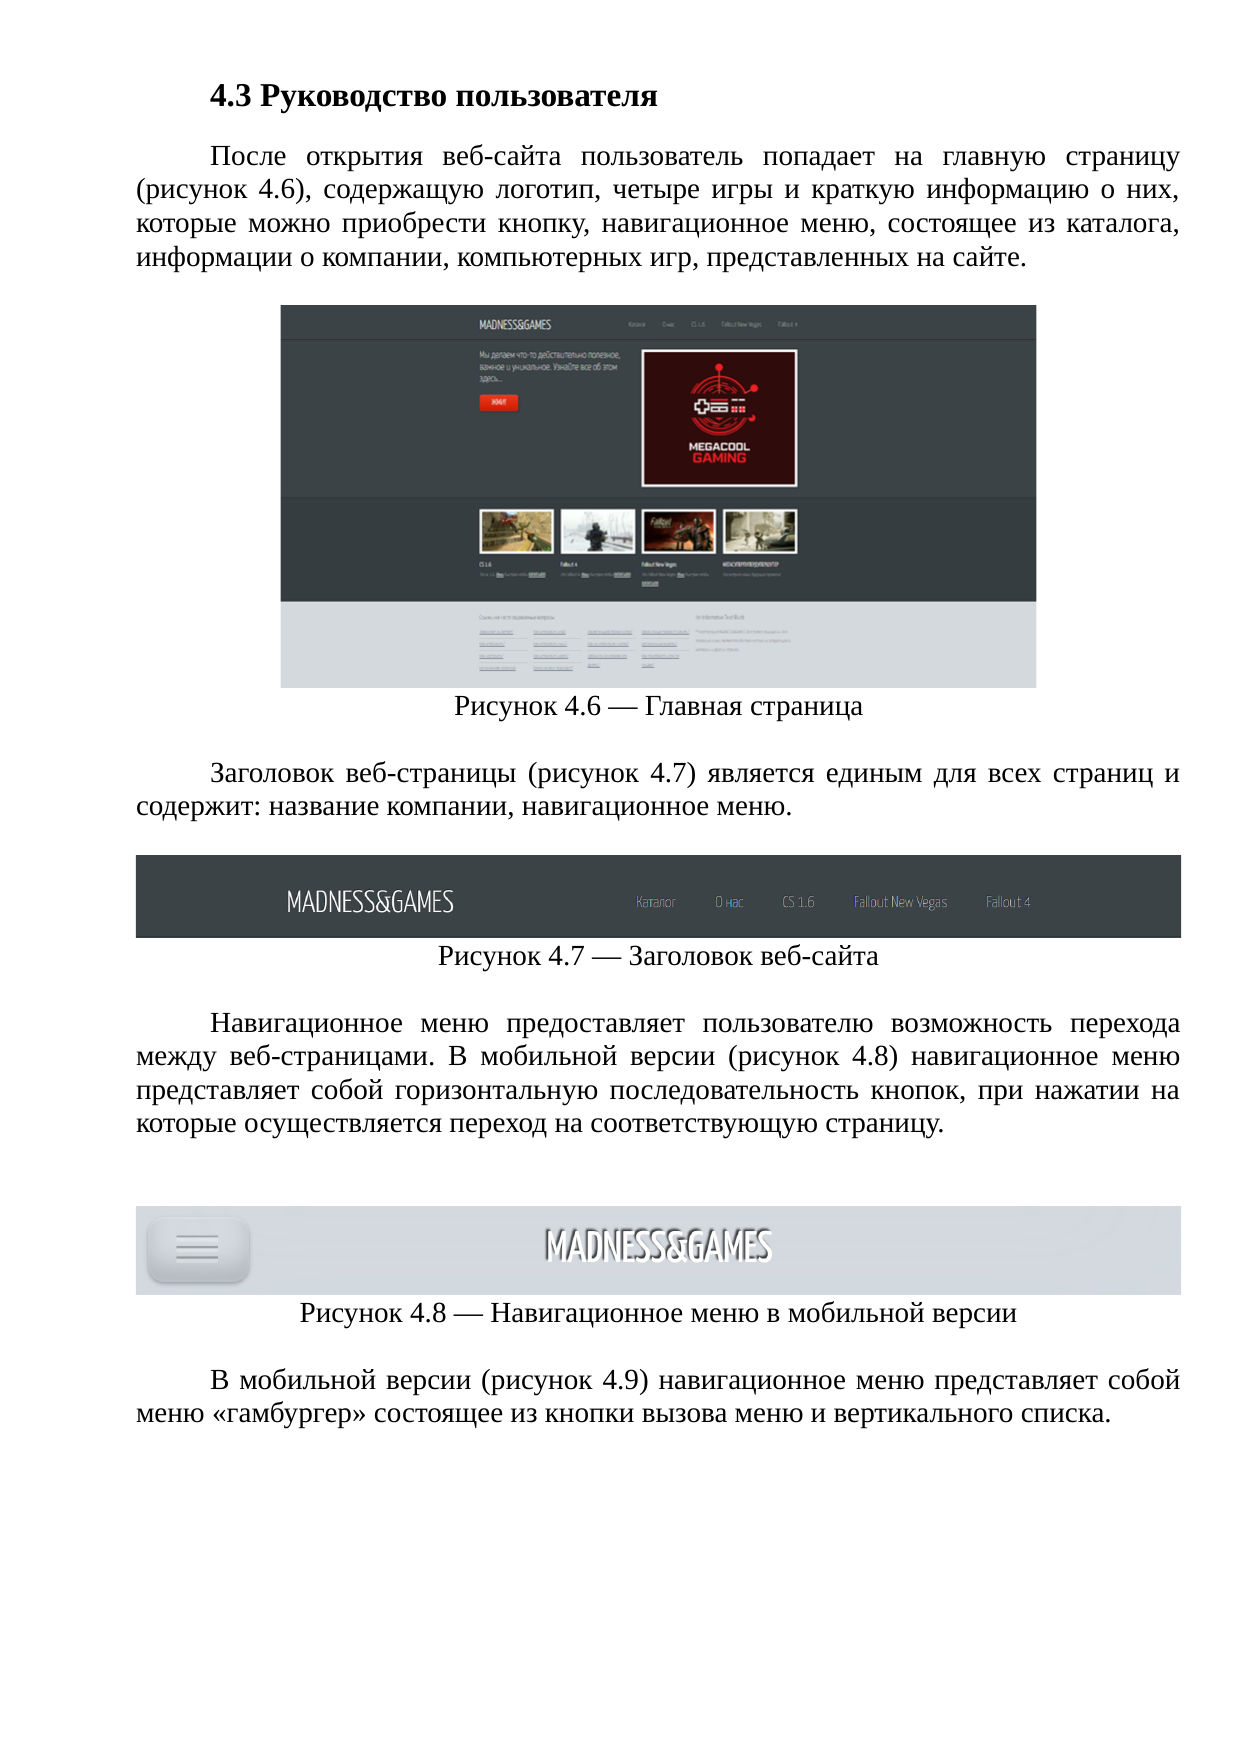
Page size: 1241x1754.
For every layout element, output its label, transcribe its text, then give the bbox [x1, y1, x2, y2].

text Навигационное меню предоставляет пользователю возможность перехода между веб-страницами. В мобильной версии (рисунок 4.8) навигационное меню представляет собой горизонтальную последовательность кнопок, при нажатии на которые осуществляется переход на соответствующую страницу. [136, 1005, 1181, 1139]
text Заголовок веб-страницы (рисунок 4.7) является единым для всех страниц и содержит: название компании, навигационное меню. [136, 755, 1181, 822]
text Рисунок 4.6 — Главная страница [136, 688, 1181, 721]
text Рисунок 4.7 — Заголовок веб-сайта [136, 938, 1181, 971]
subtitle 4.3 Руководство пользователя [136, 75, 1181, 113]
text После открытия веб-сайта пользователь попадает на главную страницу (рисунок 4.6), содержащую логотип, четыре игры и краткую информацию о них, которые можно приобрести кнопку, навигационное меню, состоящее из каталога, информации о компании, компьютерных игр, представленных на сайте. [136, 138, 1181, 272]
text Рисунок 4.8 — Навигационное меню в мобильной версии [136, 1295, 1181, 1328]
text В мобильной версии (рисунок 4.9) навигационное меню представляет собой меню «гамбургер» состоящее из кнопки вызова меню и вертикального списка. [136, 1362, 1181, 1429]
